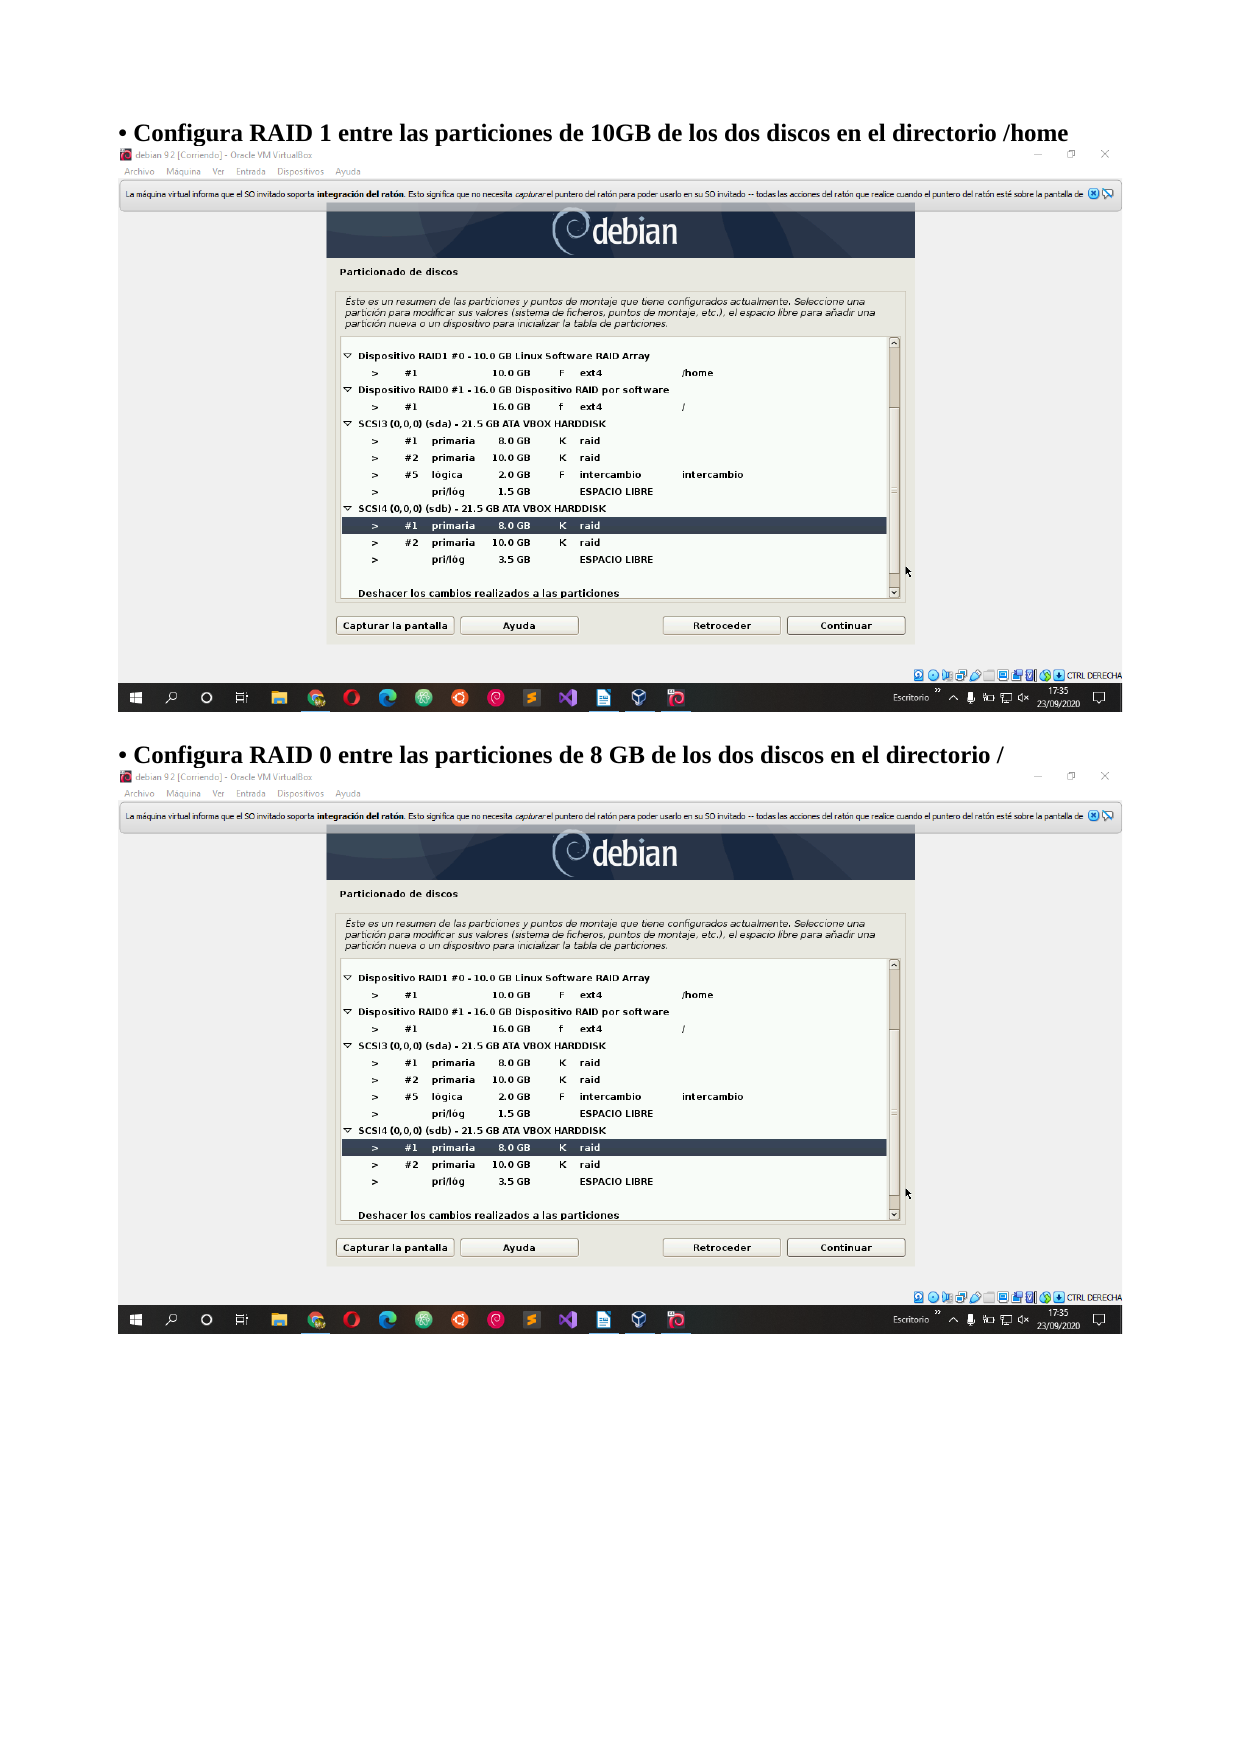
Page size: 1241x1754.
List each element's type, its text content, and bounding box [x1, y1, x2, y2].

text • Configura RAID 0 entre las particiones de 8 GB de los dos discos en el directorio / [118, 740, 1122, 768]
picture [118, 146, 1123, 712]
picture [118, 768, 1123, 1334]
text • Configura RAID 1 entre las particiones de 10GB de los dos discos en el directorio /home [118, 118, 1122, 146]
